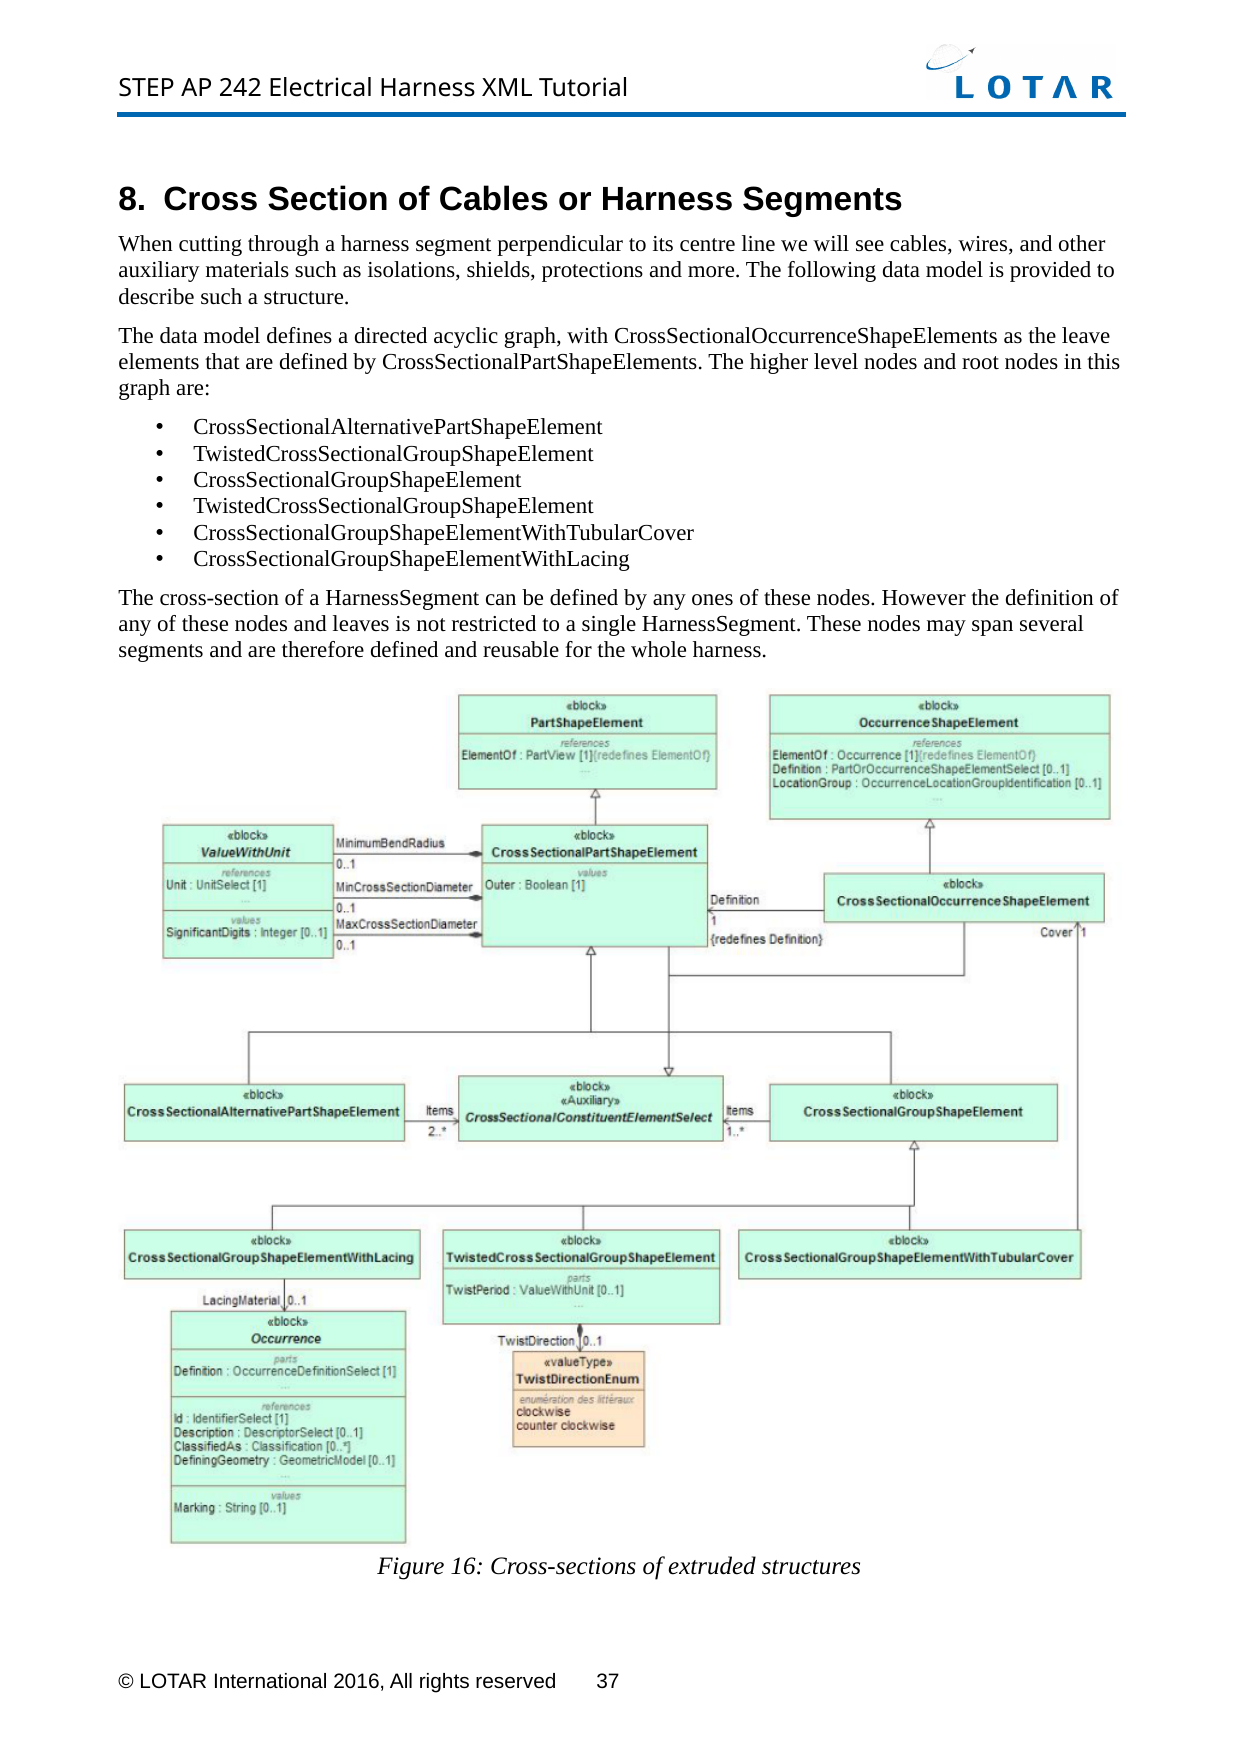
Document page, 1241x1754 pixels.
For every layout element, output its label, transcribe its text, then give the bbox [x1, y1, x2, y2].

list CrossSectionalGroupShapeElementWithTubularCover [156, 519, 1122, 545]
text The data model defines a directed acyclic graph, with CrossSectionalOccurrenceShapeElements as the leave elements that are defined by CrossSectionalPartShapeElements. The higher level nodes and root nodes in this graph are: [118, 322, 1122, 401]
list TwistedCrossSectionalGroupShapeElement [156, 439, 1122, 466]
text Figure 16: Cross-sections of extruded structures [118, 1551, 1122, 1580]
text The cross-section of a HarnessSegment can be defined by any ones of these nodes. However the definition of any of these nodes and leaves is not restricted to a single HarnessSegment. These nodes may span several segments and are therefore defined and reusable for the whole harness. [118, 584, 1122, 663]
text When cutting through a harness segment perpendicular to its centre line we will see cables, wires, and other auxiliary materials such as isolations, shields, protections and more. The following data model is provided to describe such a structure. [118, 230, 1122, 309]
list CrossSectionalGroupShapeElementWithLacing [156, 545, 1122, 571]
list TwistedCrossSectionalGroupShapeElement [156, 492, 1122, 519]
list CrossSectionalGroupShapeElement [156, 466, 1122, 492]
subtitle Cross Section of Cables or Harness Segments [118, 179, 1122, 218]
list CrossSectionalAlternativePartShapeElement [156, 413, 1122, 439]
